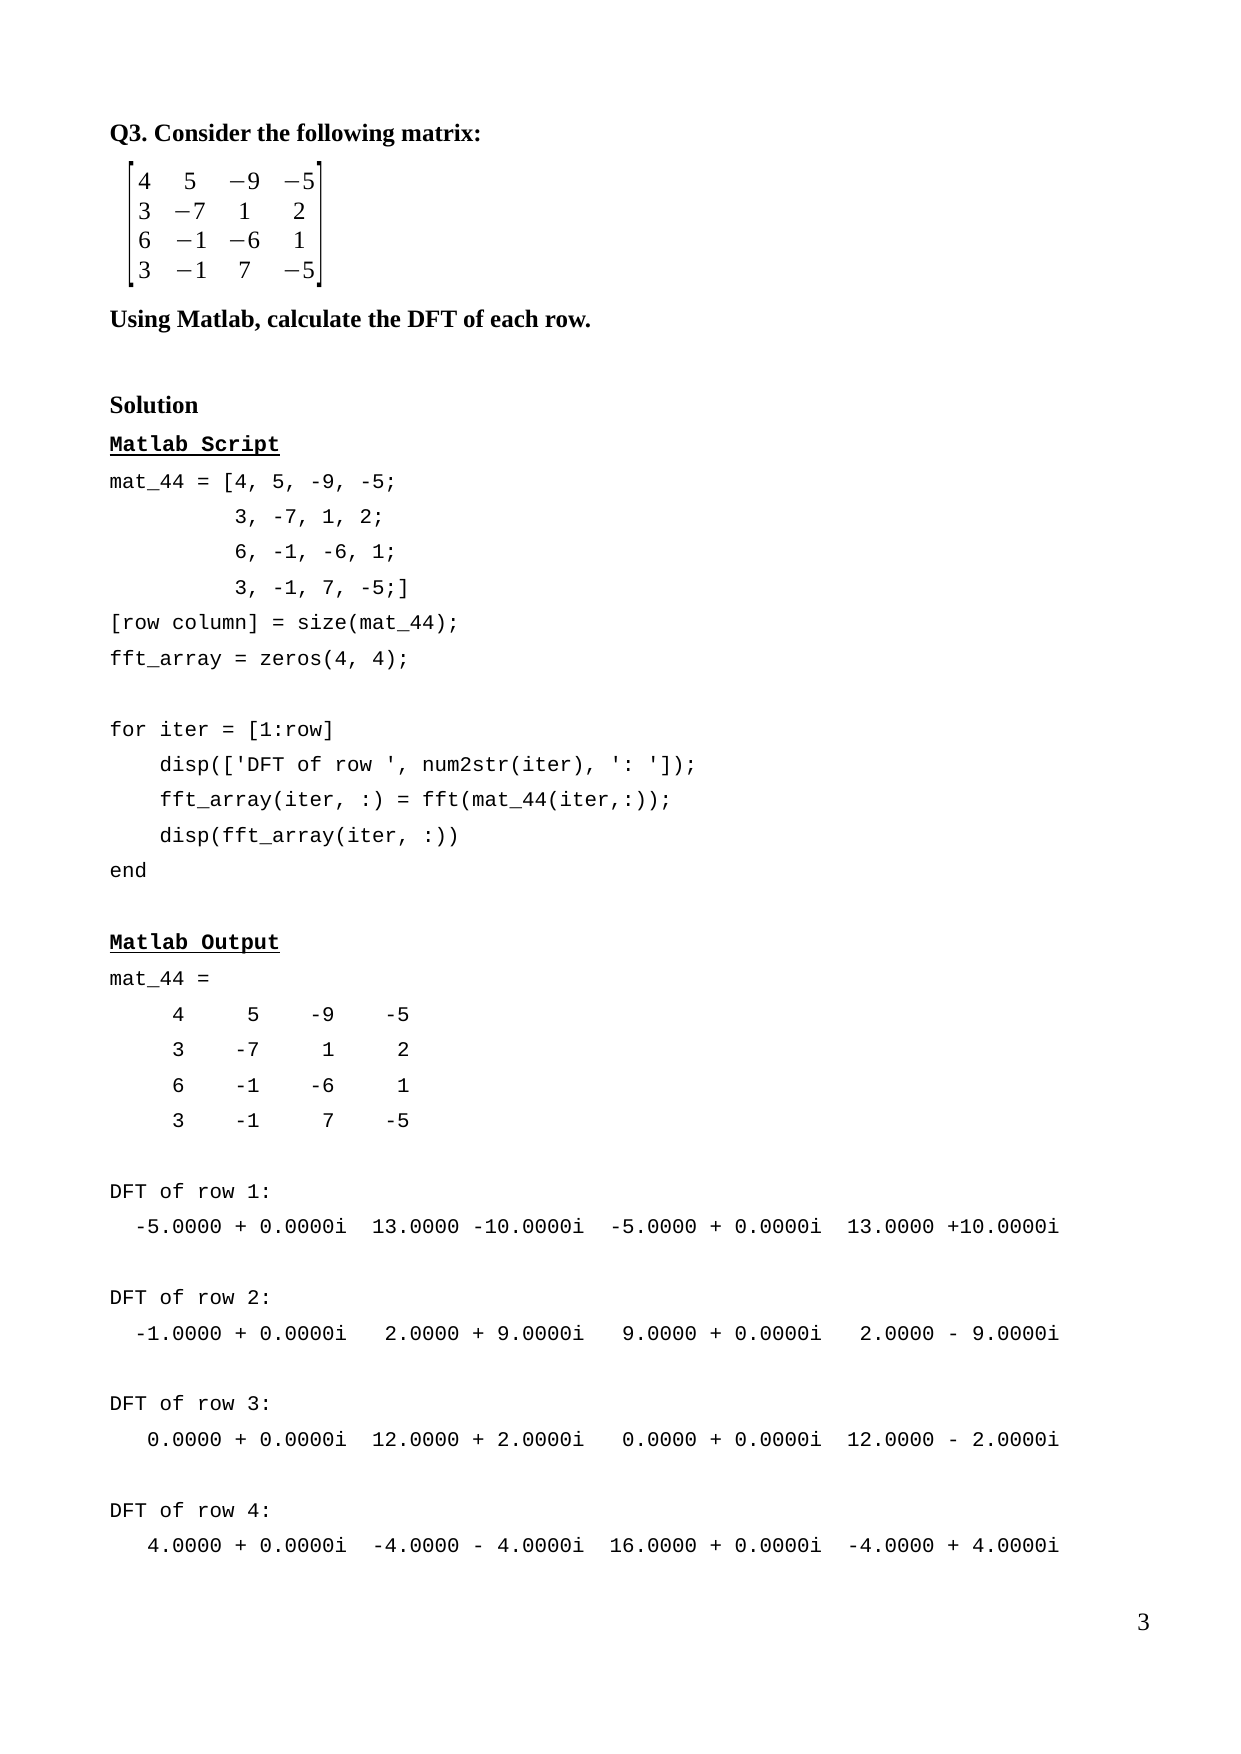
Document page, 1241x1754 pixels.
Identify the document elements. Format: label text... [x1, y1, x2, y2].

text mat_44 = [4, 5, -9, -5; [109, 471, 1149, 494]
text disp(fft_array(iter, :)) [109, 825, 1149, 848]
text Matlab Script [109, 433, 1149, 458]
text DFT of row 1: [109, 1181, 1149, 1204]
text end [109, 860, 1149, 884]
text 6, -1, -6, 1; [109, 542, 1149, 565]
text Solution [109, 390, 1149, 419]
text fft_array(iter, :) = fft(mat_44(iter,:)); [109, 789, 1149, 813]
text disp(['DFT of row ', num2str(iter), ': ']); [109, 754, 1149, 778]
text 3 -1 7 -5 [109, 1110, 1149, 1134]
text Matlab Output [109, 931, 1149, 956]
text 3, -7, 1, 2; [109, 506, 1149, 530]
text 0.0000 + 0.0000i 12.0000 + 2.0000i 0.0000 + 0.0000i 12.0000 - 2.0000i [109, 1429, 1149, 1452]
text DFT of row 4: [109, 1499, 1149, 1523]
text -5.0000 + 0.0000i 13.0000 -10.0000i -5.0000 + 0.0000i 13.0000 +10.0000i [109, 1216, 1149, 1240]
text 4.0000 + 0.0000i -4.0000 - 4.0000i 16.0000 + 0.0000i -4.0000 + 4.0000i [109, 1535, 1149, 1559]
text 6 -1 -6 1 [109, 1074, 1149, 1098]
text DFT of row 2: [109, 1287, 1149, 1311]
text Using Matlab, calculate the DFT of each row. [109, 304, 1149, 333]
text Q3. Consider the following matrix: [109, 118, 1149, 147]
text DFT of row 3: [109, 1393, 1149, 1417]
text 4 5 -9 -5 [109, 1004, 1149, 1027]
text fft_array = zeros(4, 4); [109, 648, 1149, 671]
text 3, -1, 7, -5;] [109, 577, 1149, 601]
text -1.0000 + 0.0000i 2.0000 + 9.0000i 9.0000 + 0.0000i 2.0000 - 9.0000i [109, 1322, 1149, 1346]
text mat_44 = [109, 968, 1149, 992]
text 3 -7 1 2 [109, 1039, 1149, 1063]
text for iter = [1:row] [109, 719, 1149, 742]
text [row column] = size(mat_44); [109, 612, 1149, 636]
